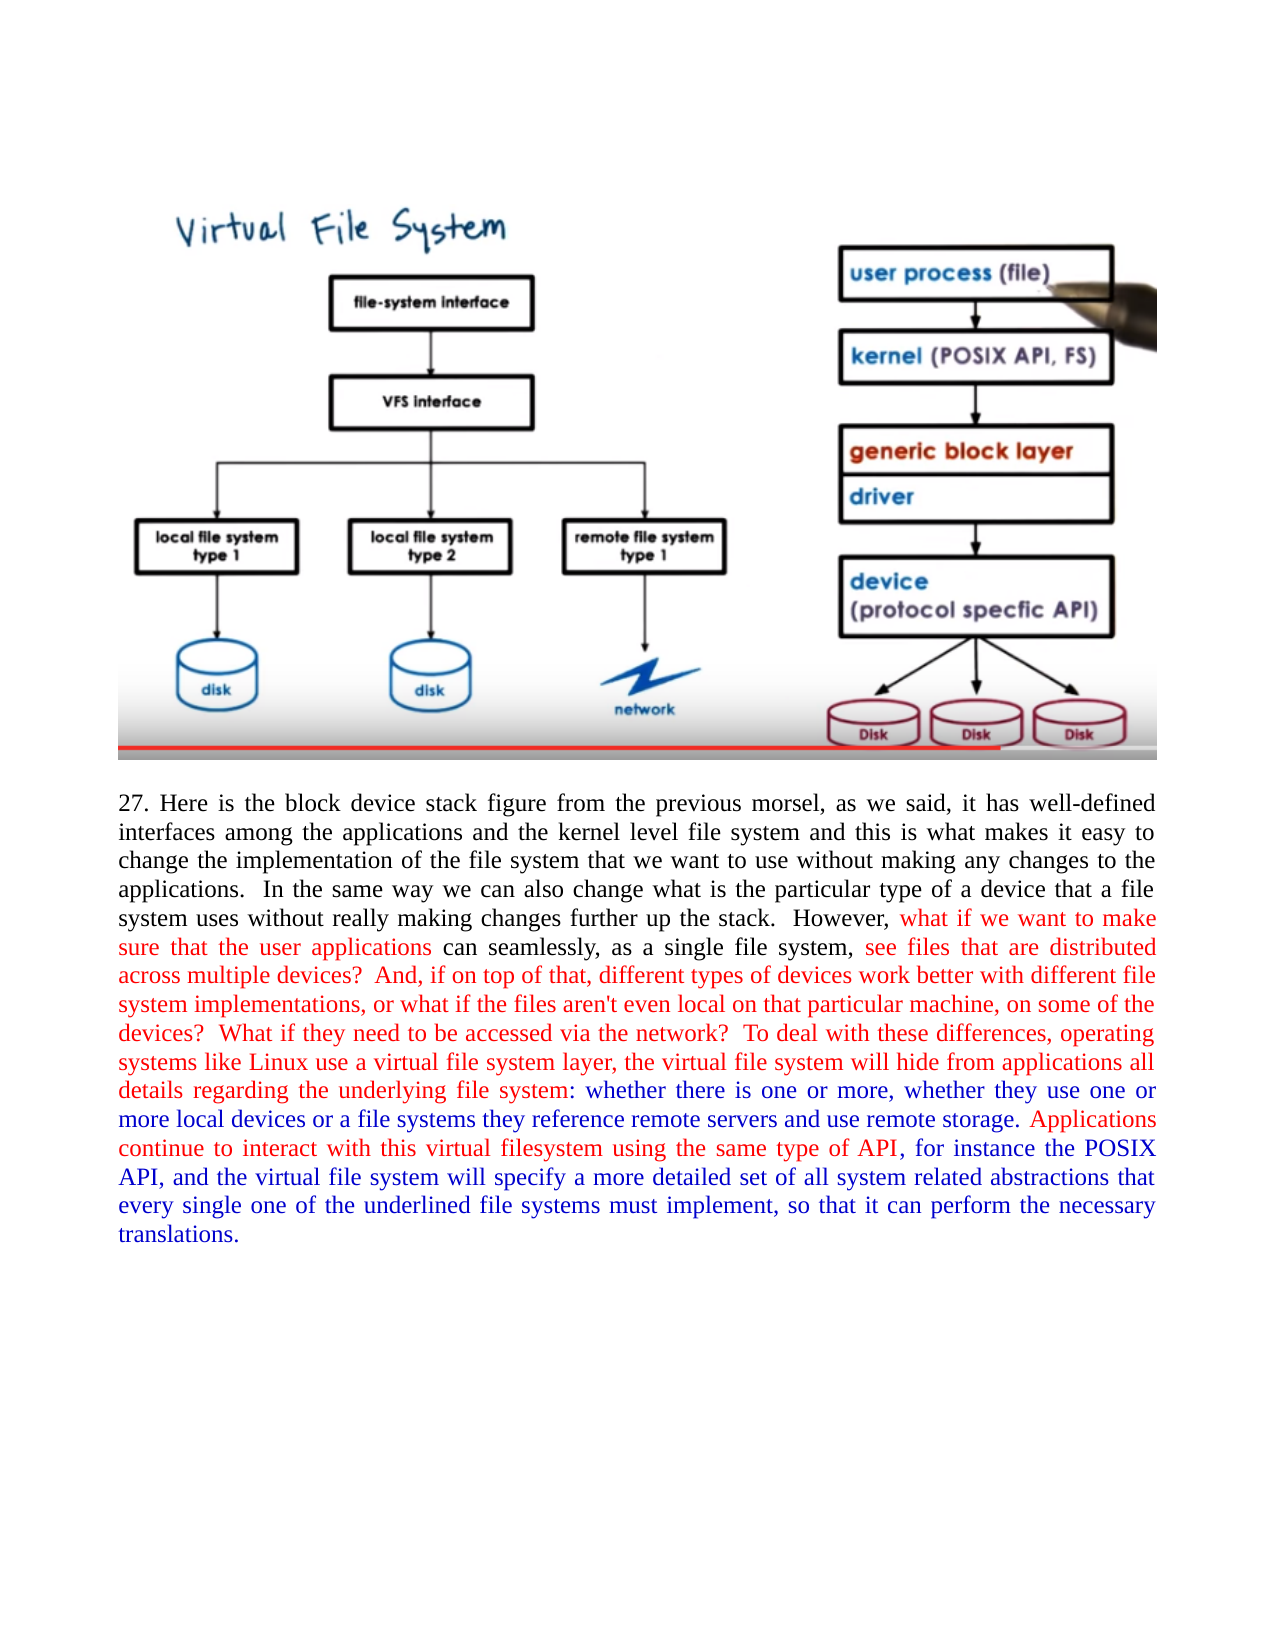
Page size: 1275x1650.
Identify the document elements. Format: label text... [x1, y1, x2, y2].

picture [118, 204, 1157, 760]
text 27. Here is the block device stack figure from the previous morsel, as we said, it has well-defined interfaces among the applications and the kernel level file system and this is what makes it easy to change the implementation of the file system that we want to use without making any changes to the applications. In the same way we can also change what is the particular type of a device that a file system uses without really making changes further up the stack. However, what if we want to make sure that the user applications can seamlessly, as a single file system, see files that are distributed across multiple devices? And, if on top of that, different types of devices work better with different file system implementations, or what if the files aren't even local on that particular machine, on some of the devices? What if they need to be accessed via the network? To deal with these differences, operating systems like Linux use a virtual file system layer, the virtual file system will hide from applications all details regarding the underlying file system: whether there is one or more, whether they use one or more local devices or a file systems they reference remote servers and use remote storage. Applications continue to interact with this virtual filesystem using the same type of API, for instance the POSIX API, and the virtual file system will specify a more detailed set of all system related abstractions that every single one of the underlined file systems must implement, so that it can perform the necessary translations. [118, 788, 1157, 1248]
